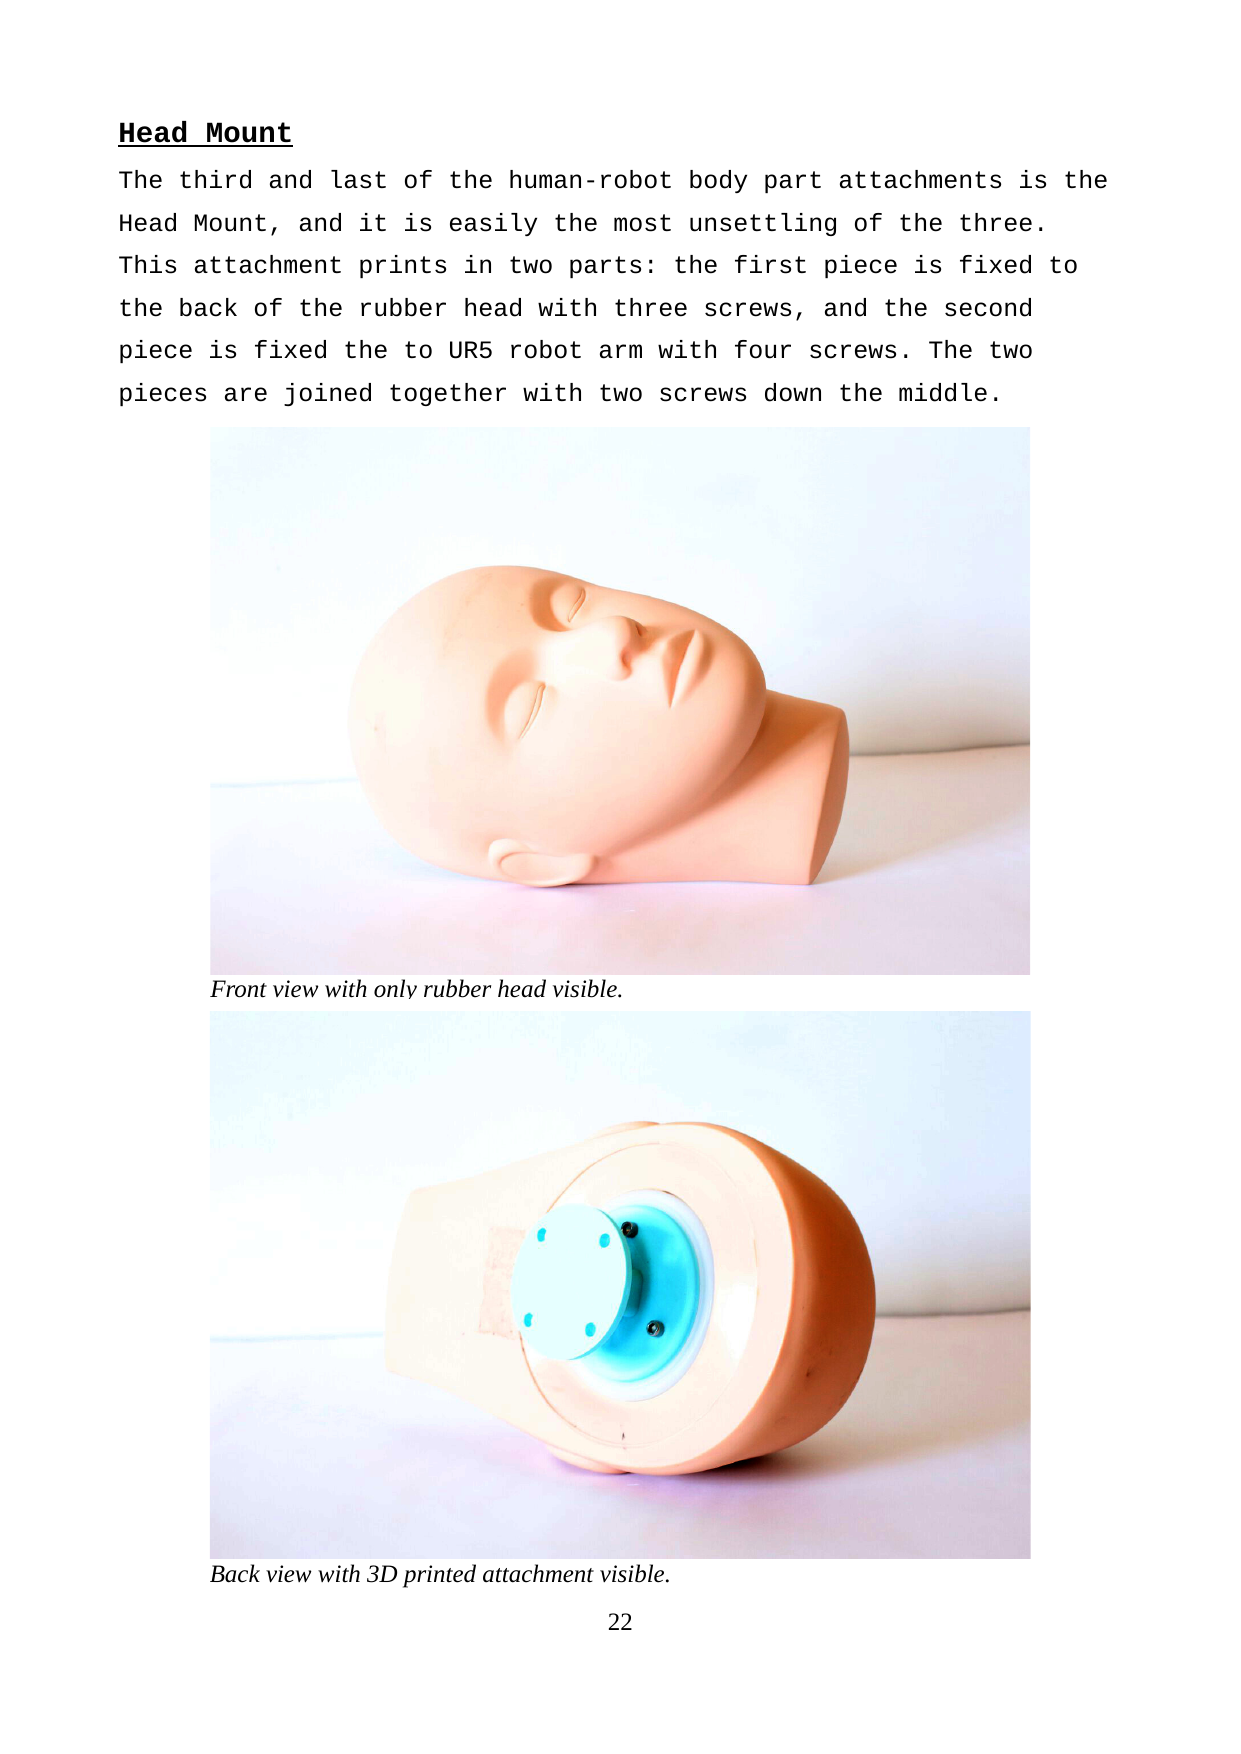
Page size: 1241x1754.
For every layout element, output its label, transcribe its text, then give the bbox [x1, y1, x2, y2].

picture [210, 427, 1030, 975]
text Front view with only rubber head visible. [210, 975, 1030, 999]
picture [209, 1011, 1031, 1559]
text Head Mount [118, 118, 1122, 151]
text Back view with 3D printed attachment visible. [209, 1559, 1030, 1587]
text The third and last of the human-robot body part attachments is the Head Mount, and it is easily the most unsettling of the three. This attachment prints in two parts: the first piece is fixed to the back of the rubber head with three screws, and the second piece is fixed the to UR5 robot arm with four screws. The two pieces are joined together with two screws down the middle. [118, 168, 1122, 408]
